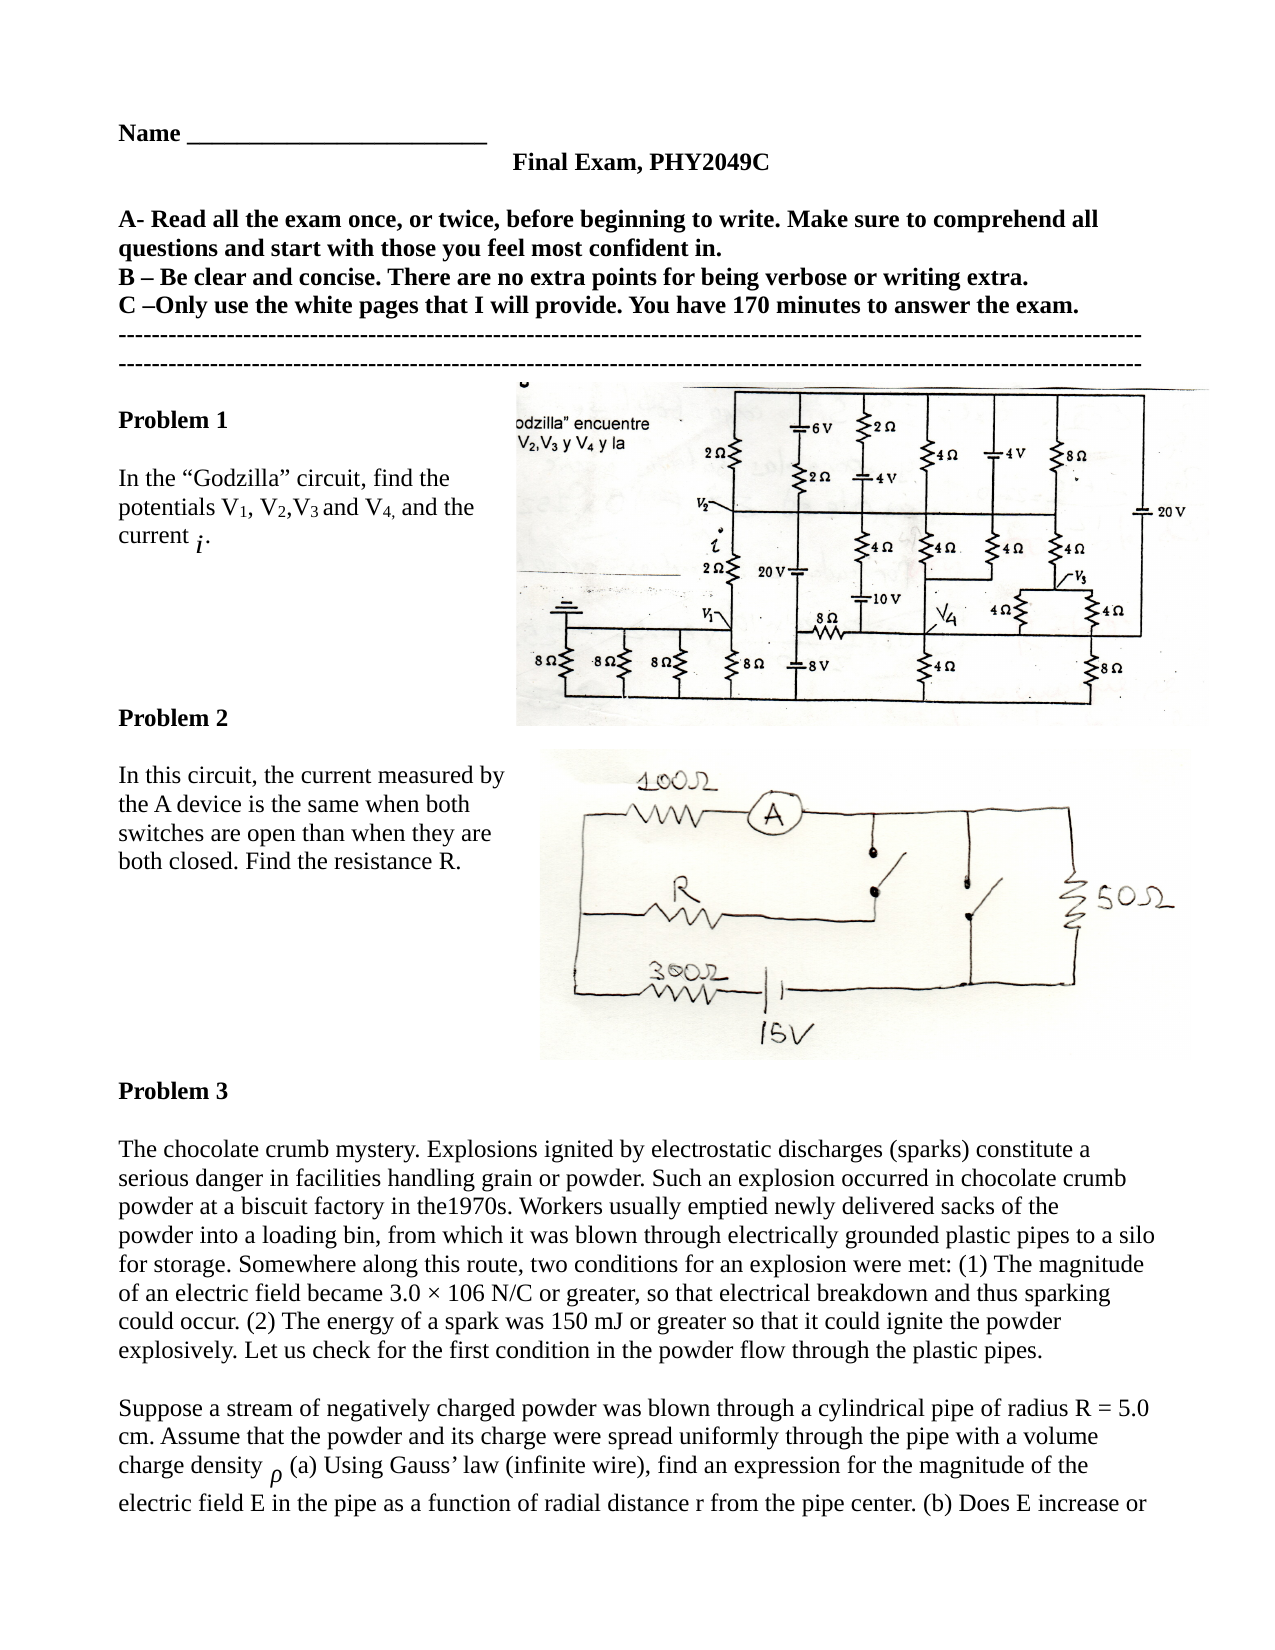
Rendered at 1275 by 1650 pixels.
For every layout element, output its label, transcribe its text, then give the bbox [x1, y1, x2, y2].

text --------------------------------------------------------------------------------------------------------------------------- [118, 319, 1157, 348]
text Problem 1 [118, 406, 1157, 434]
text In this circuit, the current measured by the A device is the same when both switches are open than when they are both closed. Find the resistance R. [118, 760, 539, 875]
text Final Exam, PHY2049C [118, 147, 1157, 176]
text The chocolate crumb mystery. Explosions ignited by electrostatic discharges (sparks) constitute a serious danger in facilities handling grain or powder. Such an explosion occurred in chocolate crumb powder at a biscuit factory in the1970s. Workers usually emptied newly delivered sacks of the [118, 1134, 1157, 1220]
text Problem 3 [118, 1076, 1157, 1105]
text A- Read all the exam once, or twice, before beginning to write. Make sure to comprehend all questions and start with those you feel most confident in. [118, 204, 1157, 262]
picture [539, 749, 1192, 1060]
text C –Only use the white pages that I will provide. You have 170 minutes to answer the exam. [118, 291, 1157, 319]
text B – Be clear and concise. There are no extra points for being verbose or writing extra. [118, 262, 1157, 291]
text Name ________________________ [118, 118, 1157, 147]
text Suppose a stream of negatively charged powder was blown through a cylindrical pipe of radius R = 5.0 cm. Assume that the powder and its charge were spread uniformly through the pipe with a volume charge density (a) Using Gauss’ law (infinite wire), find an expression for the magnitude of the electric field E in the pipe as a function of radial distance r from the pipe center. (b) Does E increase or [118, 1393, 1157, 1517]
text --------------------------------------------------------------------------------------------------------------------------- [118, 348, 1157, 377]
text Problem 2 [118, 703, 1157, 731]
picture [516, 702, 1210, 726]
text In the “Godzilla” circuit, find the potentials V1, V2,V3 and V4, and the current . [118, 463, 1157, 559]
text powder into a loading bin, from which it was blown through electrically grounded plastic pipes to a silo for storage. Somewhere along this route, two conditions for an explosion were met: (1) The magnitude of an electric field became 3.0 × 106 N/C or greater, so that electrical breakdown and thus sparking could occur. (2) The energy of a spark was 150 mJ or greater so that it could ignite the powder explosively. Let us check for the first condition in the powder flow through the plastic pipes. [118, 1220, 1157, 1364]
